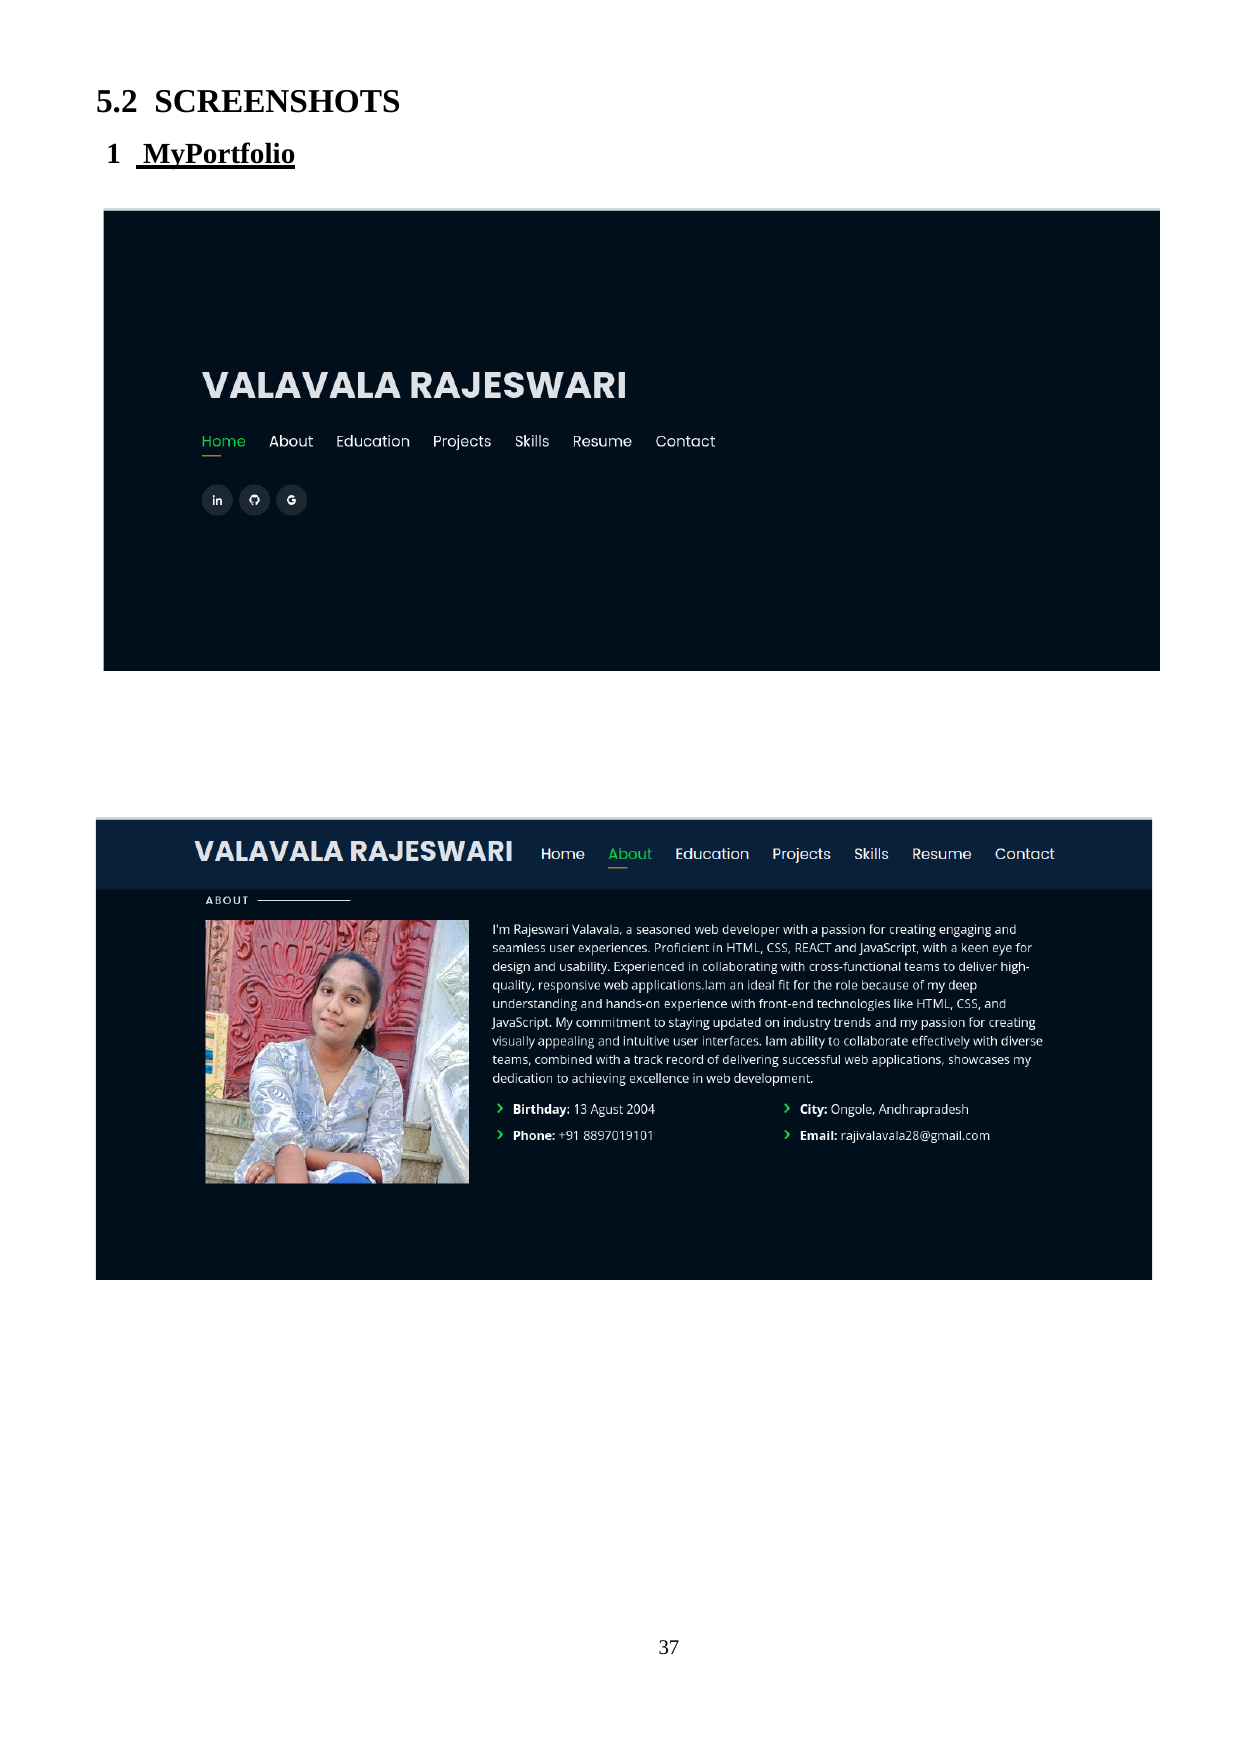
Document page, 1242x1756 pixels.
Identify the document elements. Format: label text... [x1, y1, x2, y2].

picture [95, 817, 1153, 1280]
text 5.2 SCREENSHOTS [96, 81, 1152, 119]
picture [103, 208, 1160, 671]
list MyPortfolio [106, 136, 1152, 170]
